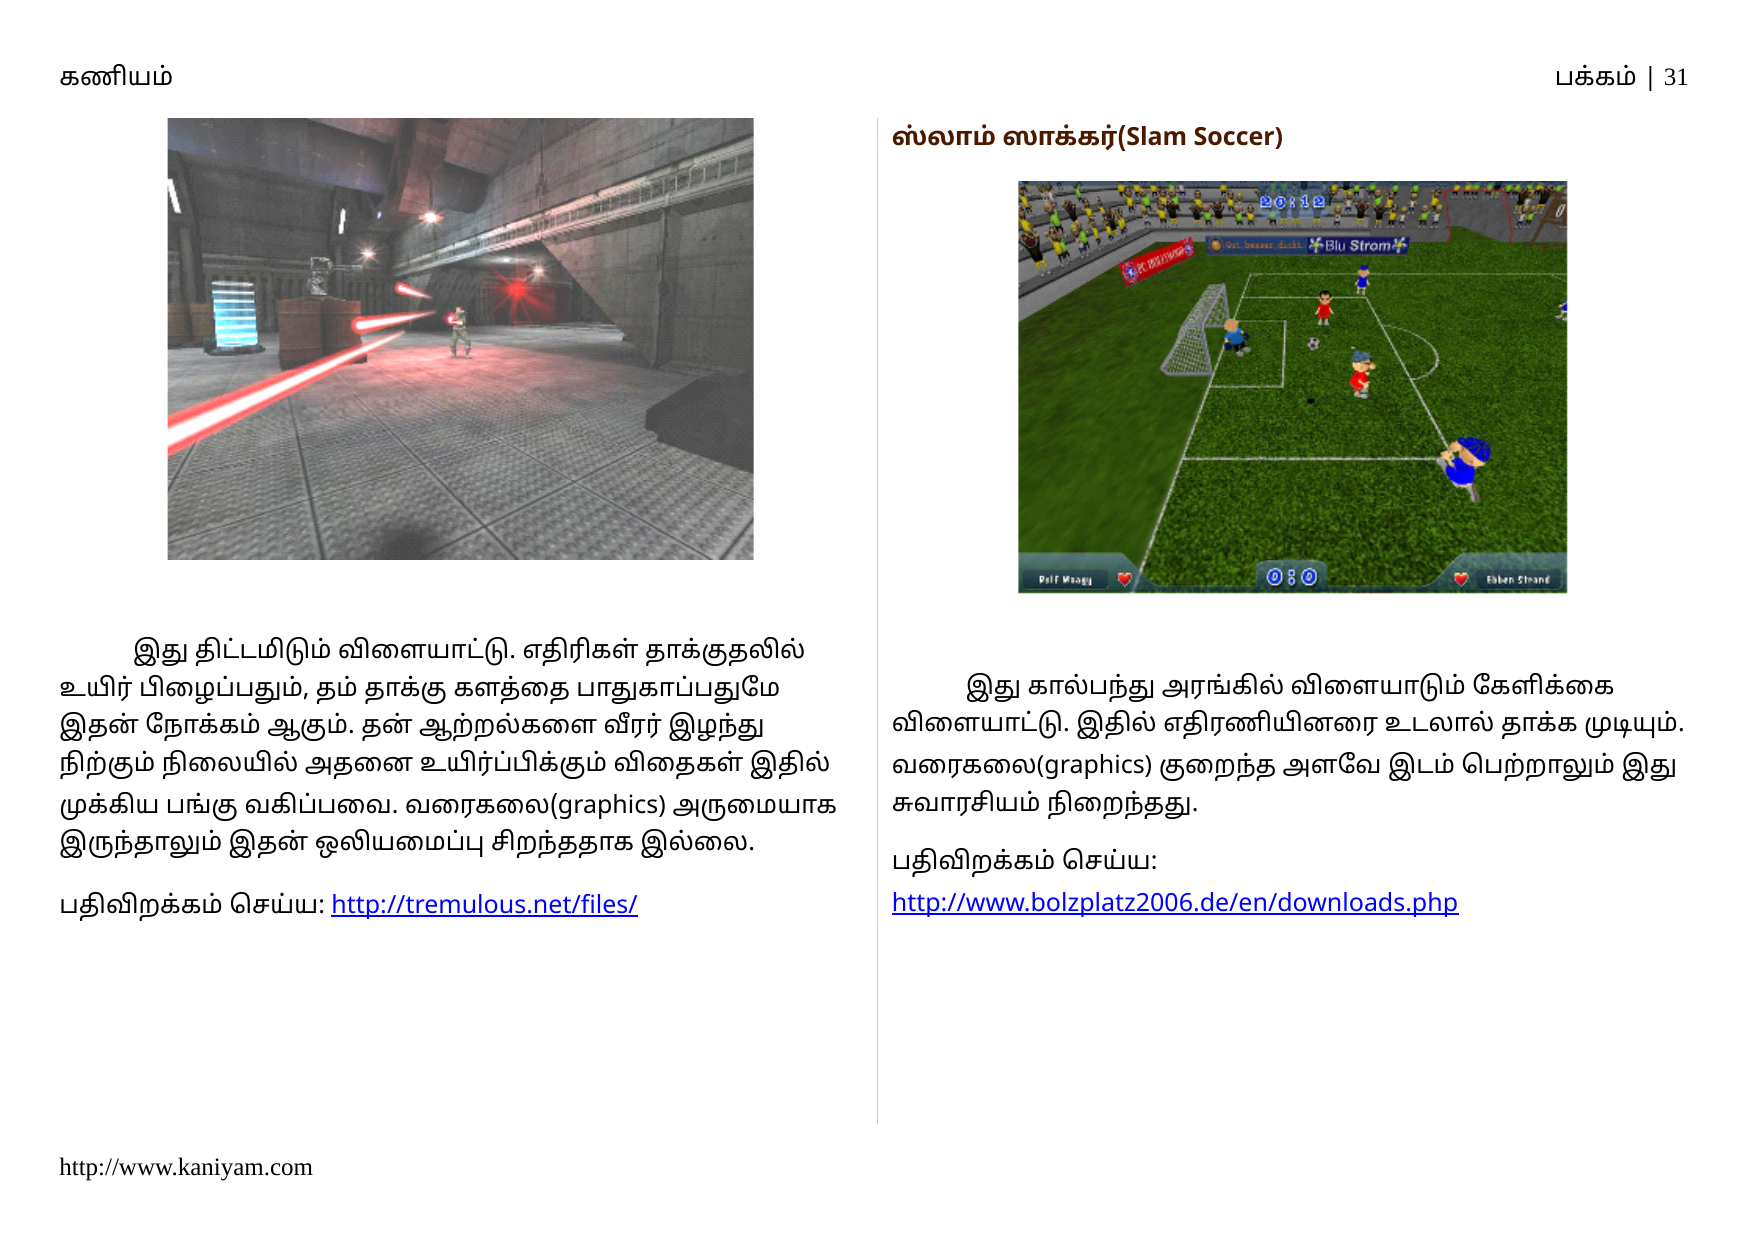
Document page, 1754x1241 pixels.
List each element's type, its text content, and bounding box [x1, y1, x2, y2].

text இது கால்பந்து அரங்கில் விளையாடும் கேளிக்கை விளையாட்டு. இதில் எதிரணியினரை உடலால் தாக்க முடியும். வரைகலை(graphics) குறைந்த அளவே இடம் பெற்றாலும் இது சுவாரசியம் நிறைந்தது. [892, 672, 1695, 821]
text பதிவிறக்கம் செய்ய: http://www.bolzplatz2006.de/en/downloads.php [892, 847, 1695, 918]
text பதிவிறக்கம் செய்ய: http://tremulous.net/files/ [59, 886, 862, 923]
text இது திட்டமிடும் விளையாட்டு. எதிரிகள் தாக்குதலில் உயிர் பிழைப்பதும், தம் தாக்கு களத்தை பாதுகாப்பதுமே இதன் நோக்கம் ஆகும். தன் ஆற்றல்களை வீரர் இழந்து நிற்கும் நிலையில் அதனை உயிர்ப்பிக்கும் விதைகள் இதில் முக்கிய பங்கு வகிப்பவை. வரைகலை(graphics) அருமையாக இருந்தாலும் இதன் ஒலியமைப்பு சிறந்ததாக இல்லை. [59, 636, 862, 861]
text ஸ்லாம் ஸாக்கர்(Slam Soccer) [892, 118, 1695, 156]
